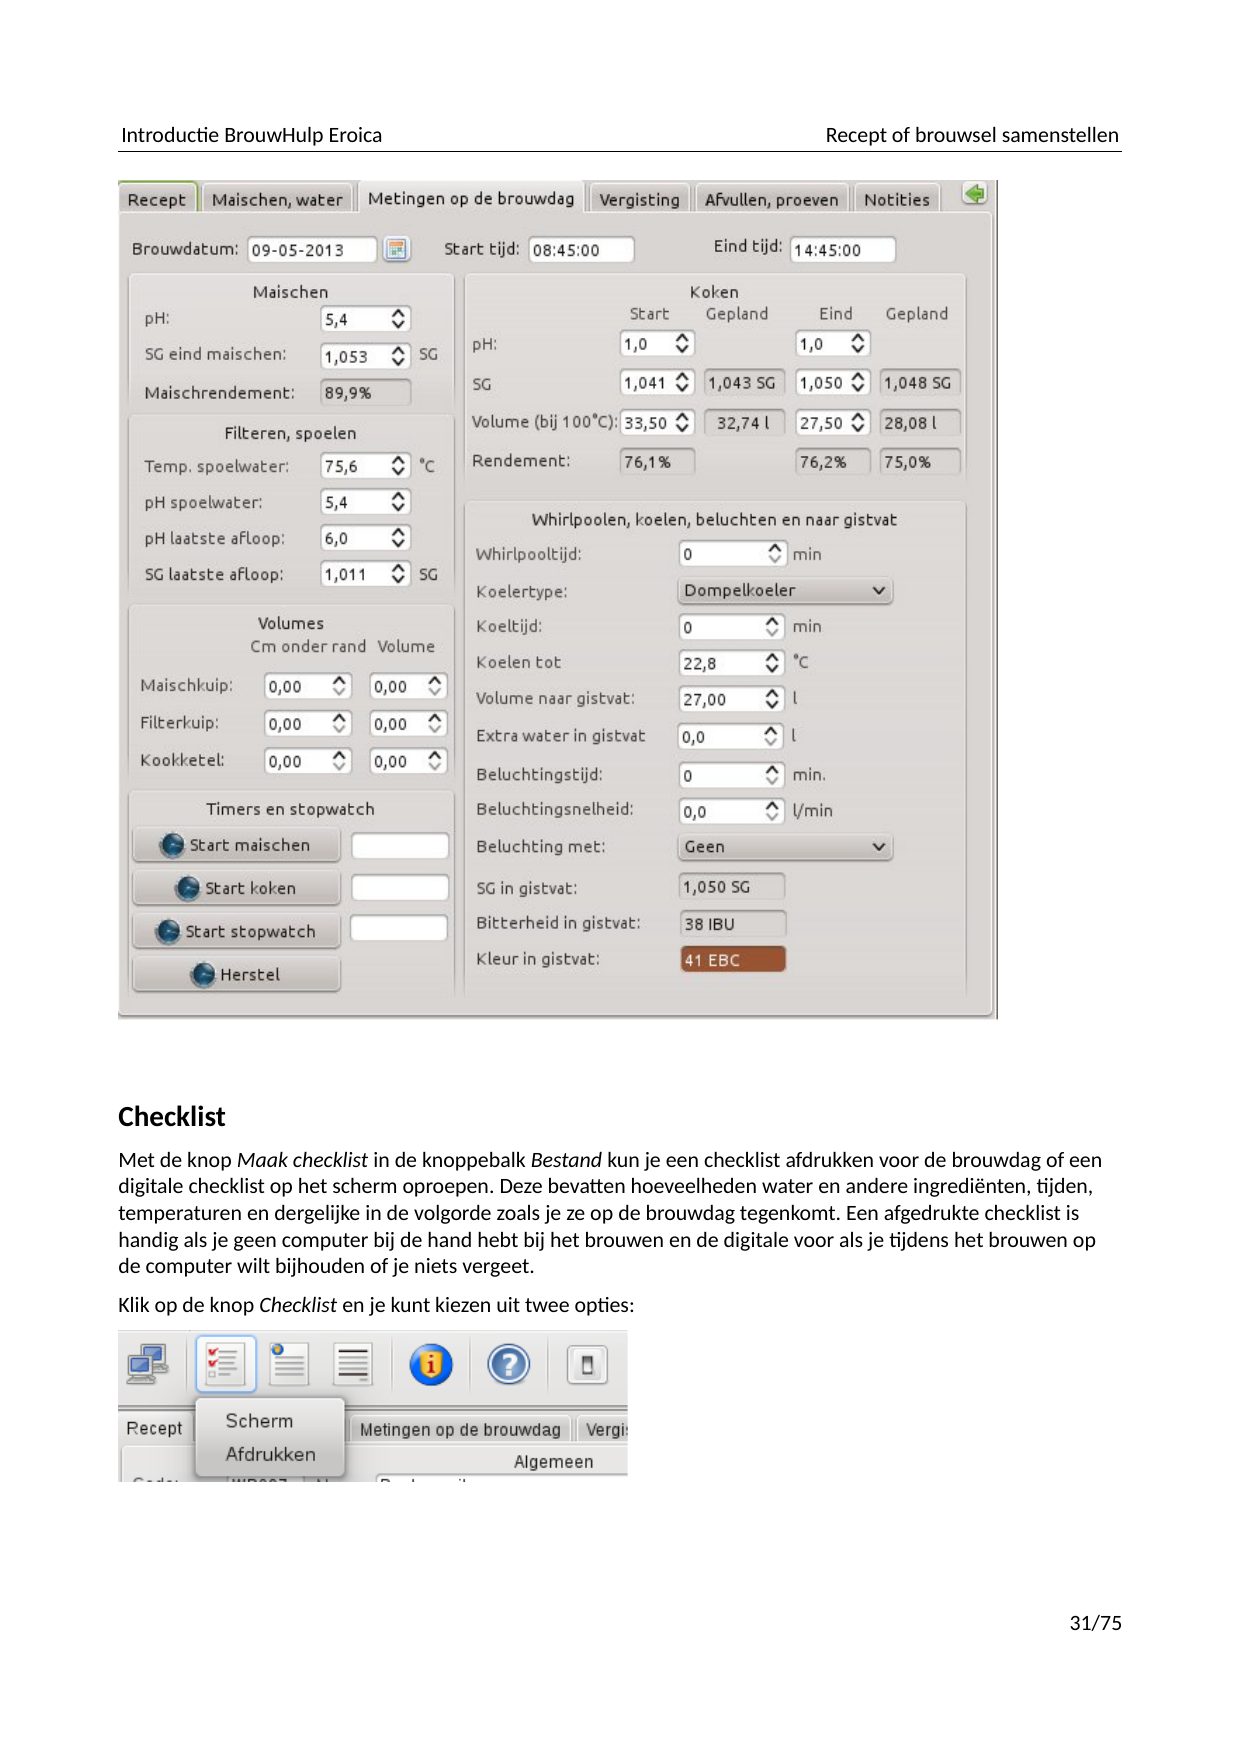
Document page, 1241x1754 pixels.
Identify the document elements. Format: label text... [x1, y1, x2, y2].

picture [118, 1330, 628, 1482]
text Klik op de knop Checklist en je kunt kiezen uit twee opties: [118, 1292, 1122, 1318]
subtitle Checklist [118, 1098, 1122, 1133]
picture [118, 180, 998, 1021]
text Met de knop Maak checklist in de knoppebalk Bestand kun je een checklist afdrukken voor de brouwdag of een digitale checklist op het scherm oproepen. Deze bevatten hoeveelheden water en andere ingrediënten, tijden, temperaturen en dergelijke in de volgorde zoals je ze op de brouwdag tegenkomt. Een afgedrukte checklist is handig als je geen computer bij de hand hebt bij het brouwen en de digitale voor als je tijdens het brouwen op de computer wilt bijhouden of je niets vergeet. [118, 1146, 1122, 1279]
